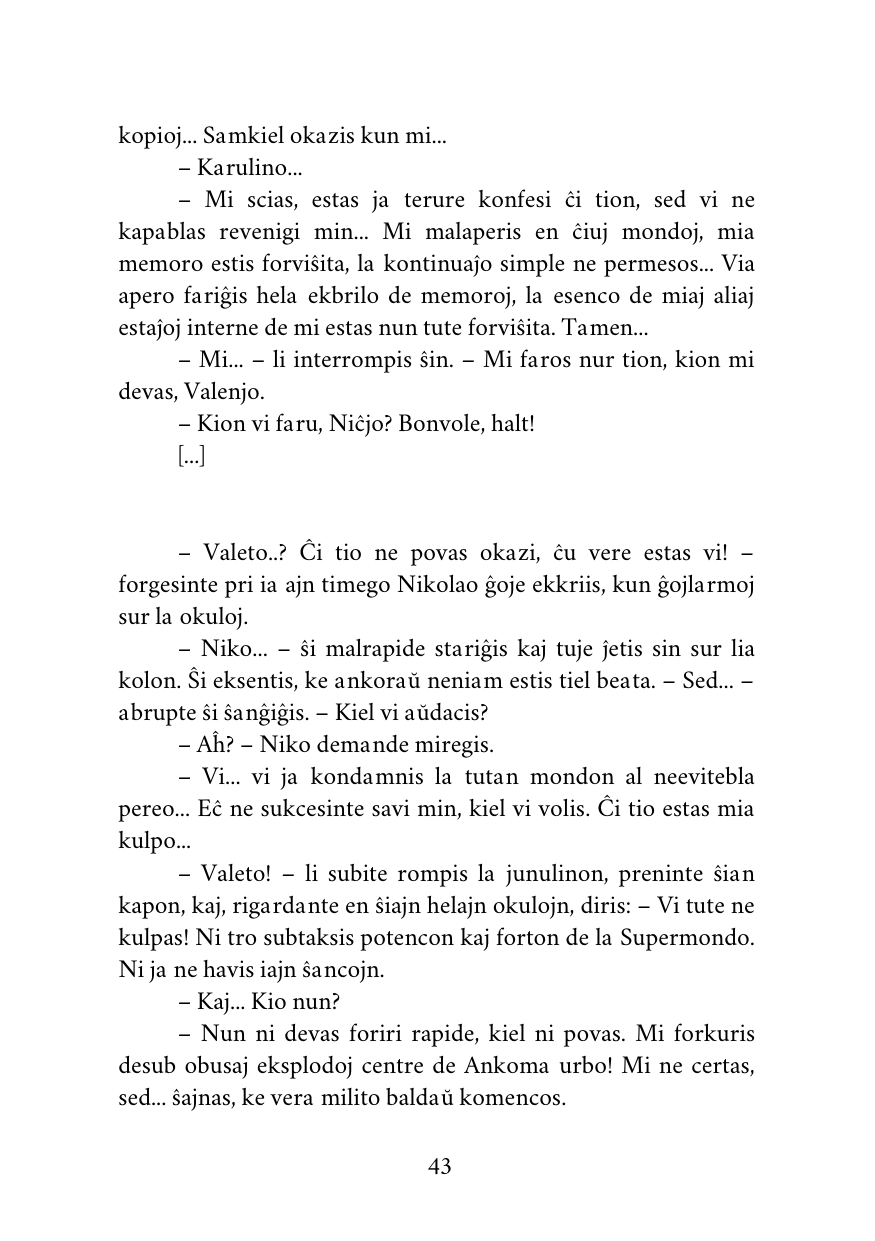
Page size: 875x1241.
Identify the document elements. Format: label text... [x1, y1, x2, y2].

text – Aĥ? – Niko demande miregis. [118, 728, 756, 760]
text – Valeto..? Ĉi tio ne povas okazi, ĉu vere estas vi! – forgesinte pri ia ajn timego Nikolao ĝoje ekkriis, kun ĝojlarmoj sur la okuloj. [118, 535, 756, 631]
text – Valeto! – li subite rompis la junulinon, preninte ŝian kapon, kaj, rigardante en ŝiajn helajn okulojn, diris: – Vi tute ne kulpas! Ni tro subtaksis potencon kaj forton de la Supermondo. Ni ja ne havis iajn ŝancojn. [118, 856, 756, 984]
text – Mi scias, estas ja terure konfesi ĉi tion, sed vi ne kapablas revenigi min... Mi malaperis en ĉiuj mondoj, mia memoro estis forviŝita, la kontinuaĵo simple ne permesos... Via apero fariĝis hela ekbrilo de memoroj, la esenco de miaj aliaj estaĵoj interne de mi estas nun tute forviŝita. Tamen... [118, 182, 756, 343]
text – Vi... vi ja kondamnis la tutan mondon al neevitebla pereo... Eĉ ne sukcesinte savi min, kiel vi volis. Ĉi tio estas mia kulpo... [118, 760, 756, 856]
text – Niko... – ŝi malrapide stariĝis kaj tuje ĵetis sin sur lia kolon. Ŝi eksentis, ke ankoraŭ neniam estis tiel beata. – Sed... – abrupte ŝi ŝanĝiĝis. – Kiel vi aŭdacis? [118, 631, 756, 728]
text – Mi... – li interrompis ŝin. – Mi faros nur tion, kion mi devas, Valenjo. [118, 343, 756, 407]
text – Kion vi faru, Niĉjo? Bonvole, halt! [118, 407, 756, 439]
text [...] [118, 439, 756, 471]
text – Nun ni devas foriri rapide, kiel ni povas. Mi forkuris desub obusaj eksplodoj centre de Ankoma urbo! Mi ne certas, sed... ŝajnas, ke vera milito baldaŭ komencos. [118, 1016, 756, 1113]
text – Karulino... [118, 150, 756, 182]
text kopioj... Samkiel okazis kun mi... [118, 118, 756, 150]
text – Kaj... Kio nun? [118, 984, 756, 1016]
